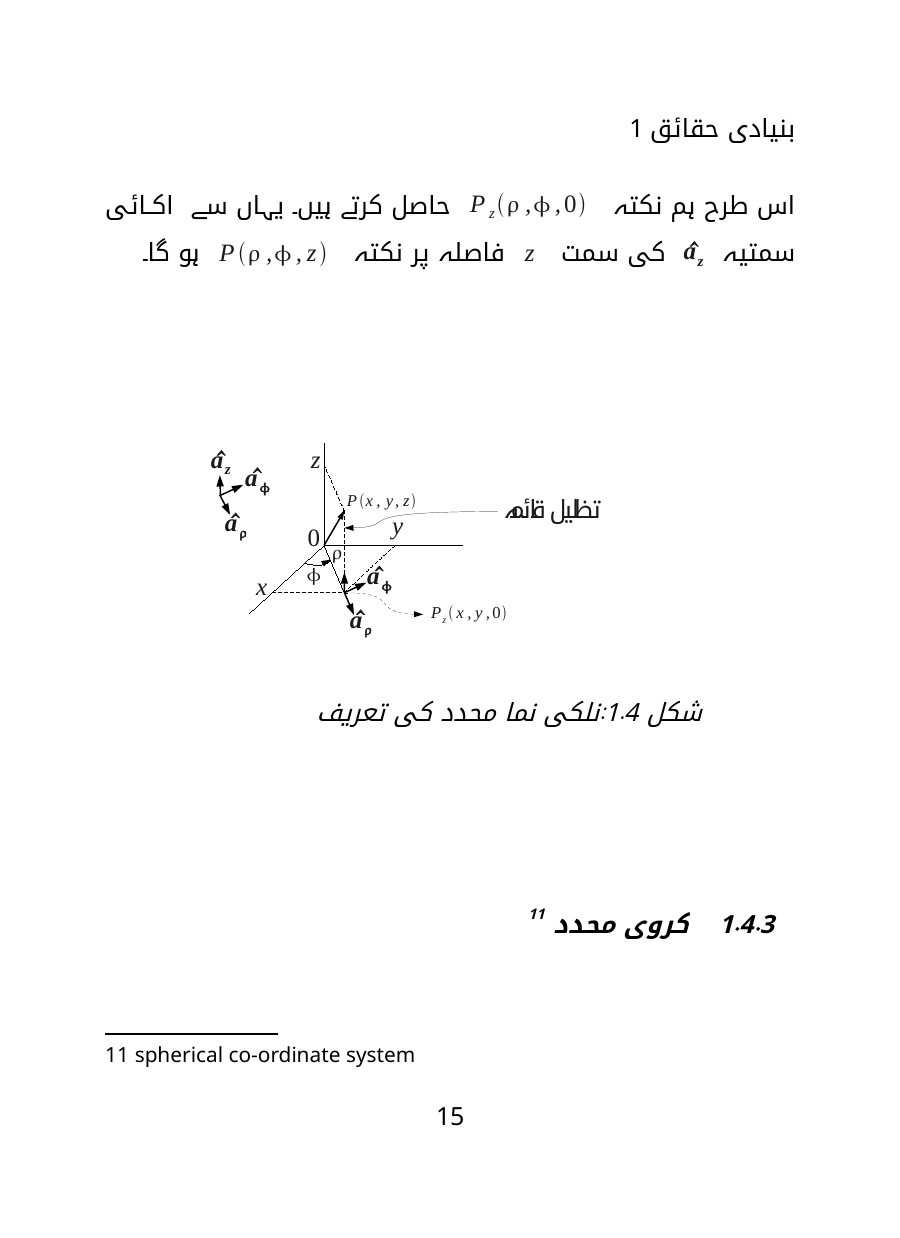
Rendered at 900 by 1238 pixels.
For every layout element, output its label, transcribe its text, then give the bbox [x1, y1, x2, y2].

list spherical co-ordinate system [105, 1040, 795, 1068]
subtitle کروی محدد [105, 901, 718, 948]
text اب ہم اسی کو نلکی محدد میں دیکھتے ہیں۔ اگر ہمیں نکتہمعلوم کرنا ہو تو ہم محور کے ساتھ زاویہ پر ایک سیدھی لکیر کھینچے گے جس کی لمبائیہو۔ اس طرح ہم نکتہ حاصل کرتے ہیں۔ یہاں سے اکائی سمتیہکی سمت فاصلہ پر نکتہ ہو گا۔ [105, 182, 795, 277]
text شکل 1.4:نلکی نما محدد کی تعریف [198, 395, 702, 736]
